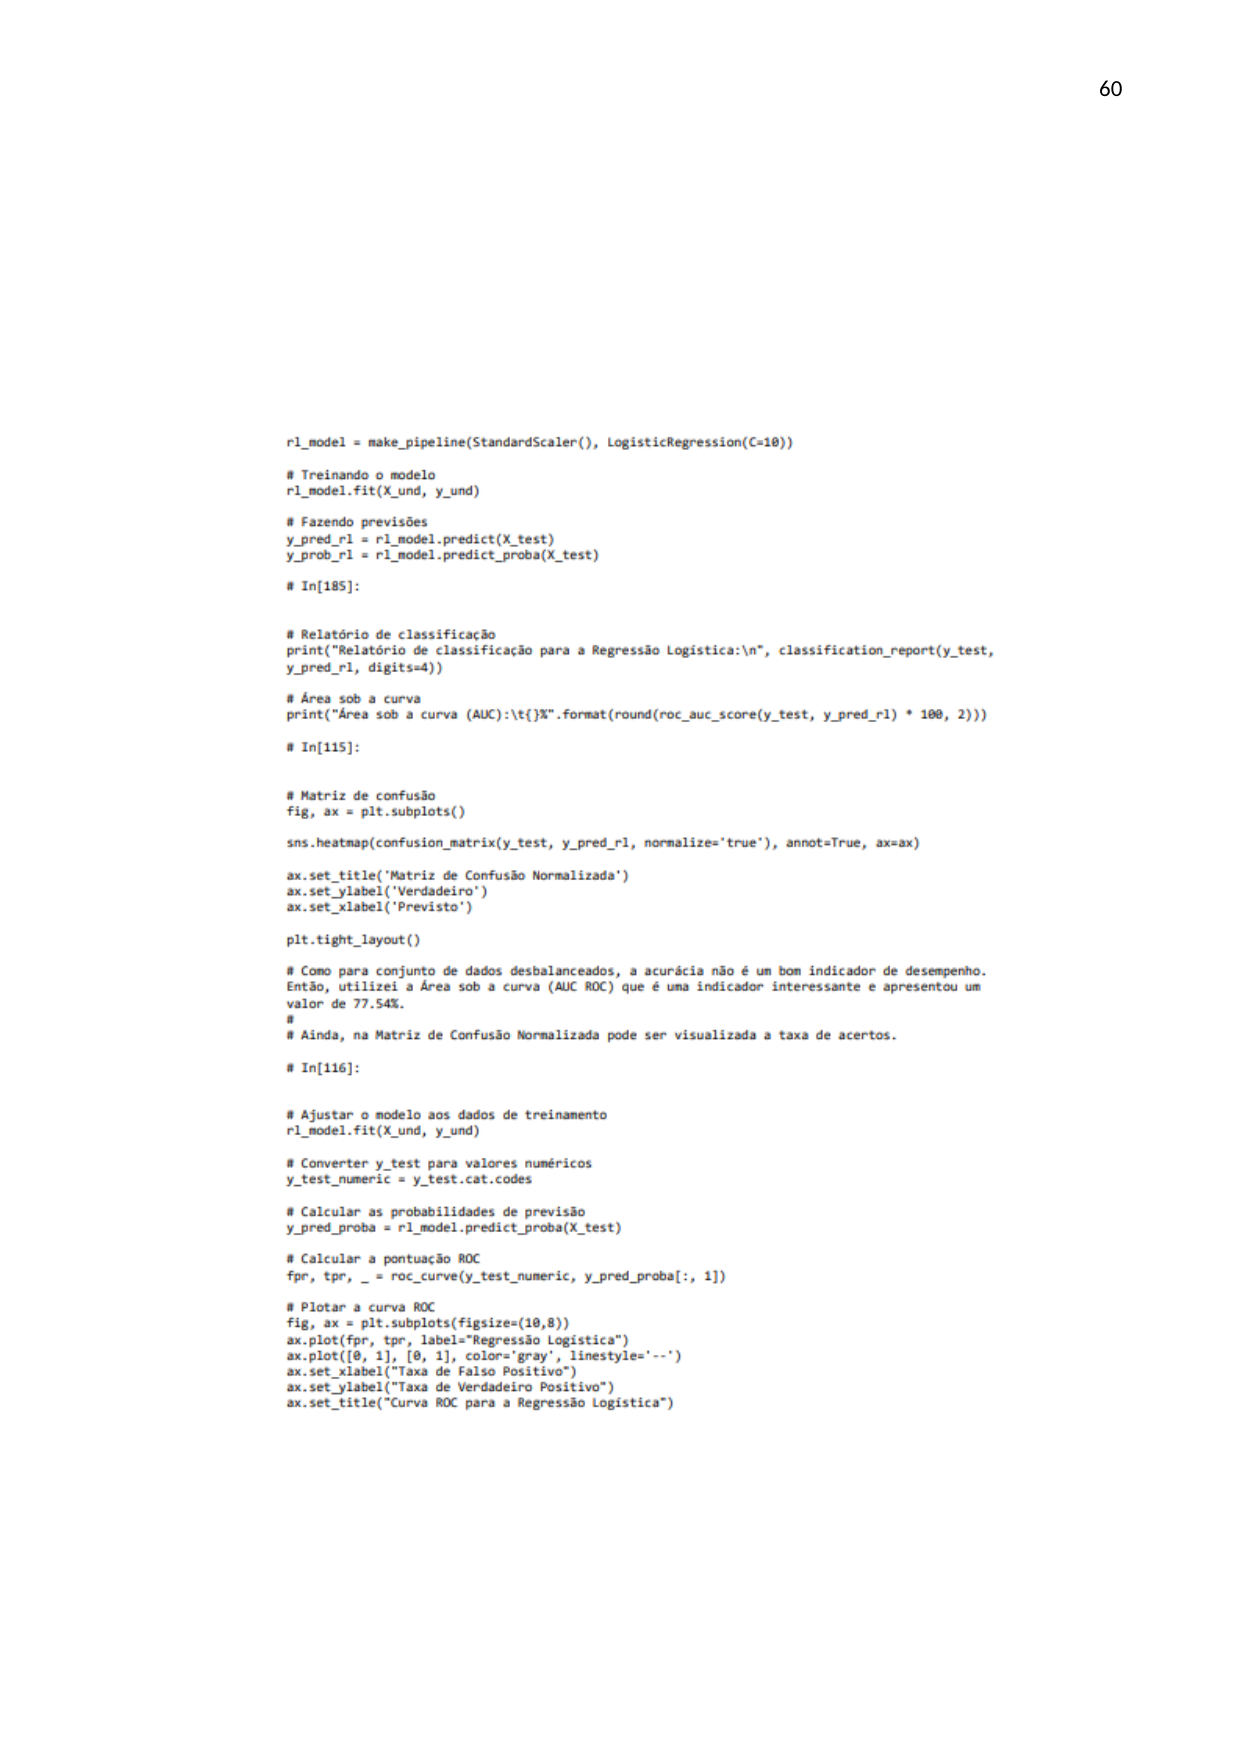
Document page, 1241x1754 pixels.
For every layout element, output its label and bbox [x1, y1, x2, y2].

picture [230, 392, 1069, 1451]
